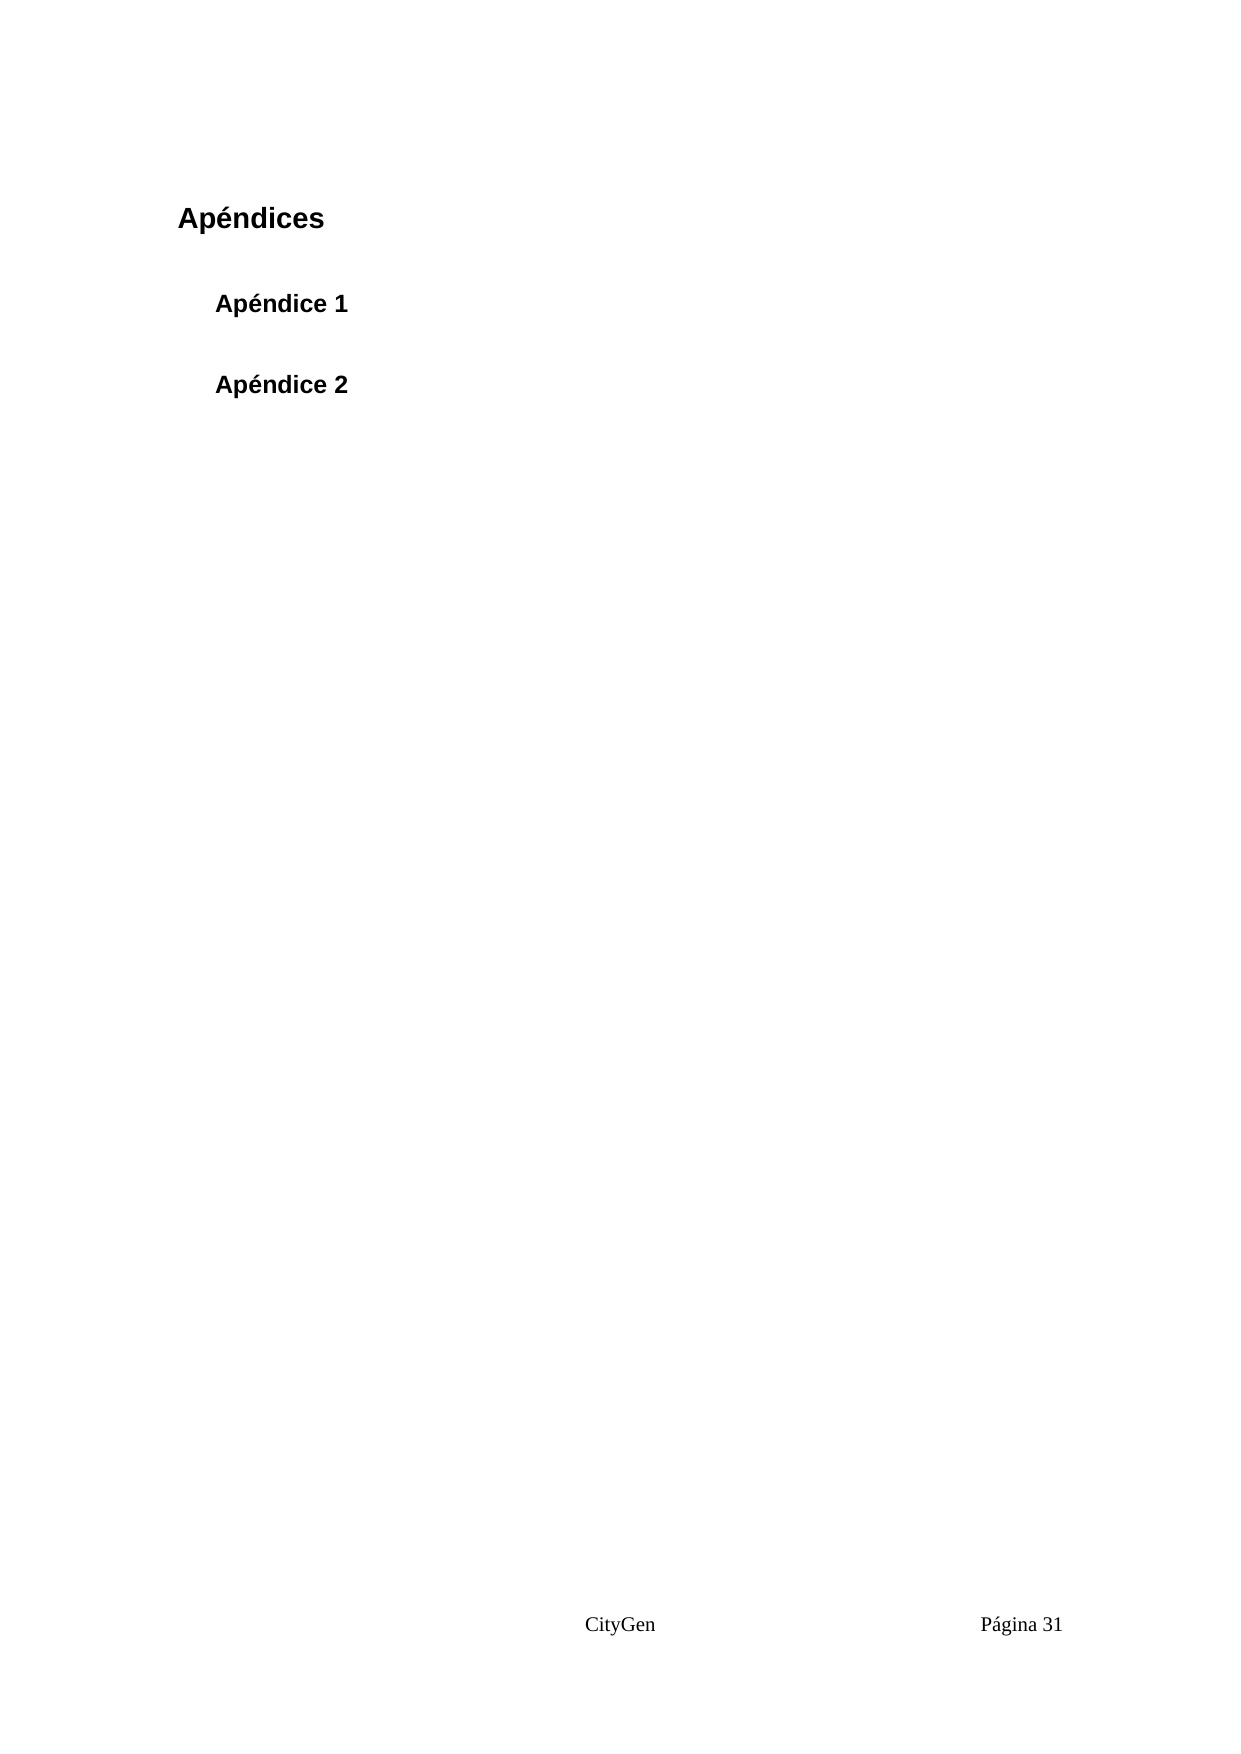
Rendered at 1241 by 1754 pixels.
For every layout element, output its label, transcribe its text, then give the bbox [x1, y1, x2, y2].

subtitle Apéndices [177, 201, 1093, 235]
subtitle Apéndice 1 [177, 289, 1093, 318]
subtitle Apéndice 2 [177, 370, 1093, 398]
